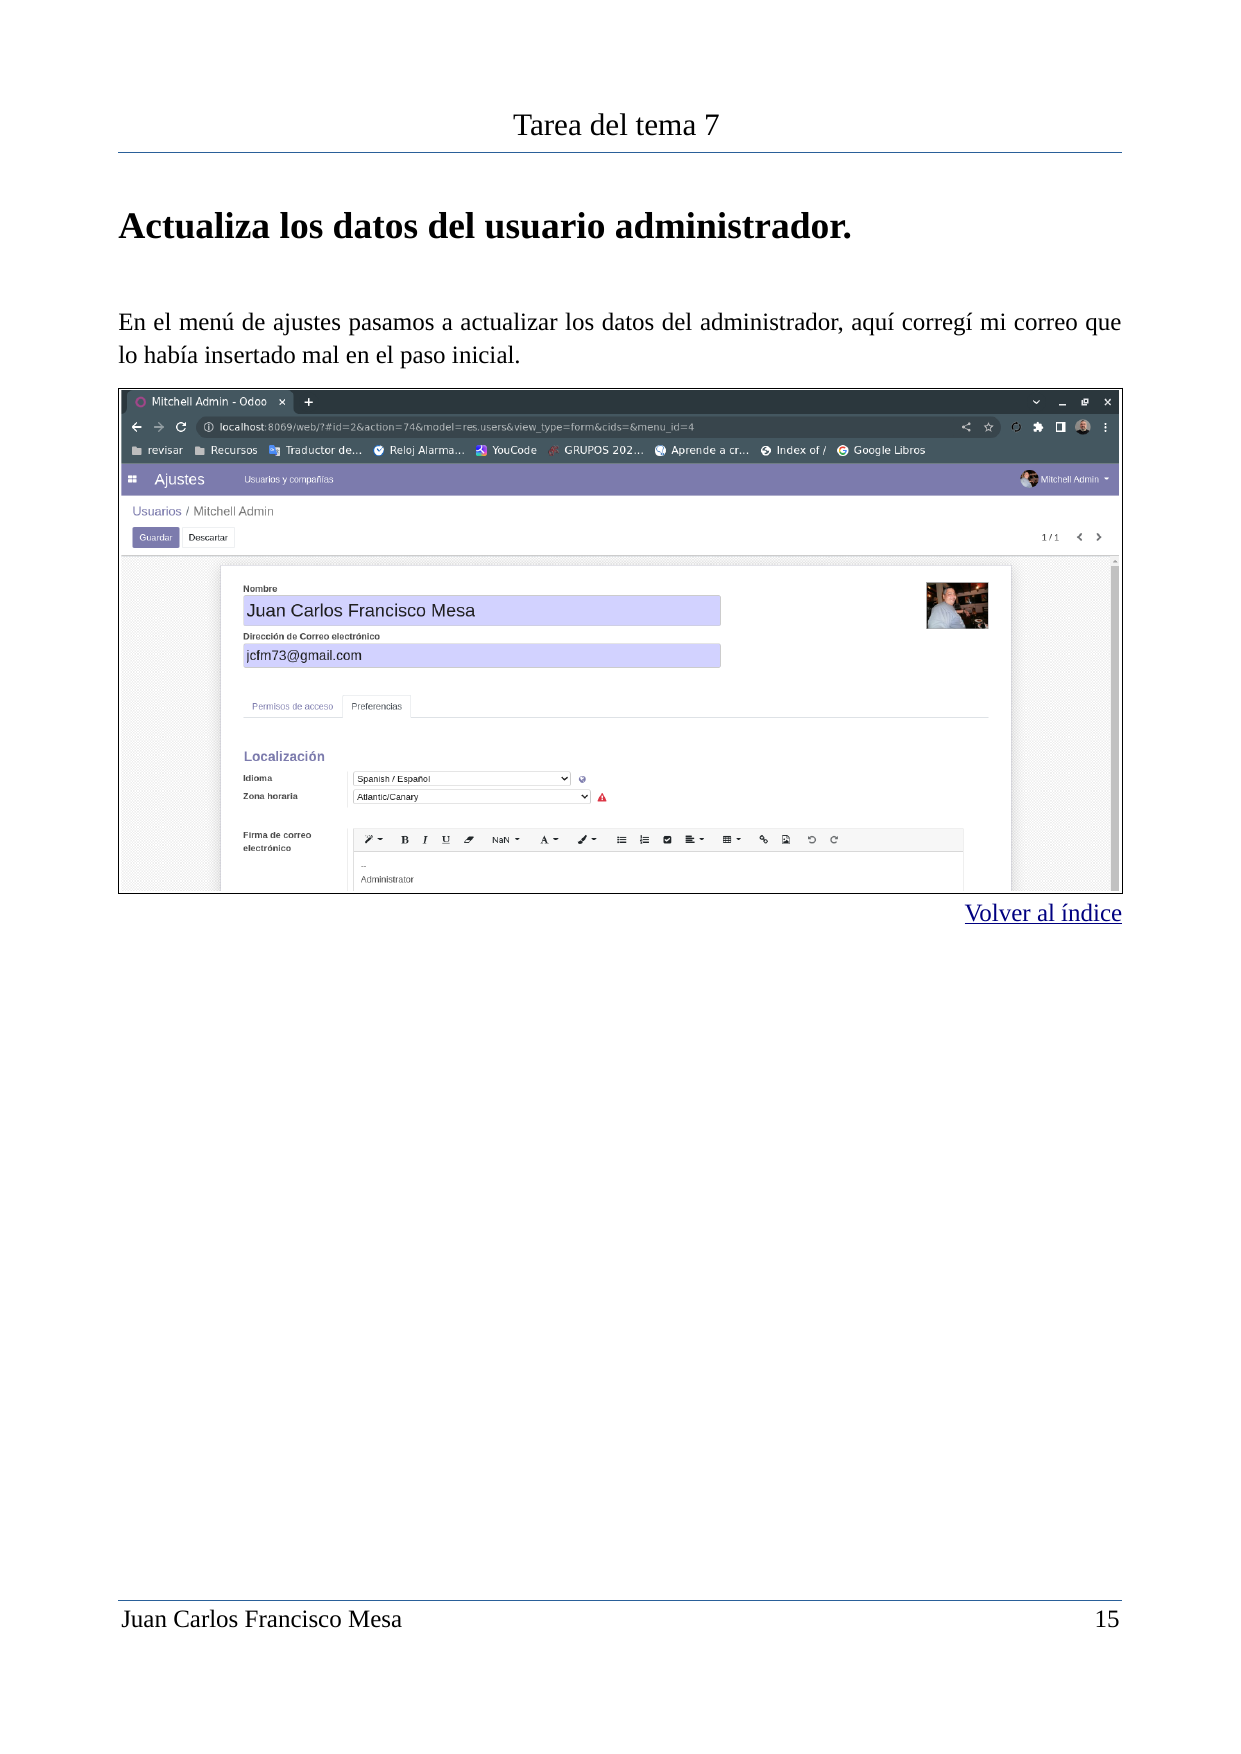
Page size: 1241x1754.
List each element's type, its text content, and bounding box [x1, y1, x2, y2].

picture [121, 390, 1119, 891]
subtitle Actualiza los datos del usuario administrador. [118, 204, 1122, 247]
text [119, 389, 1122, 893]
text Volver al índice [118, 894, 1122, 927]
text En el menú de ajustes pasamos a actualizar los datos del administrador, aquí corregí mi correo que lo había insertado mal en el paso inicial. [118, 307, 1122, 369]
